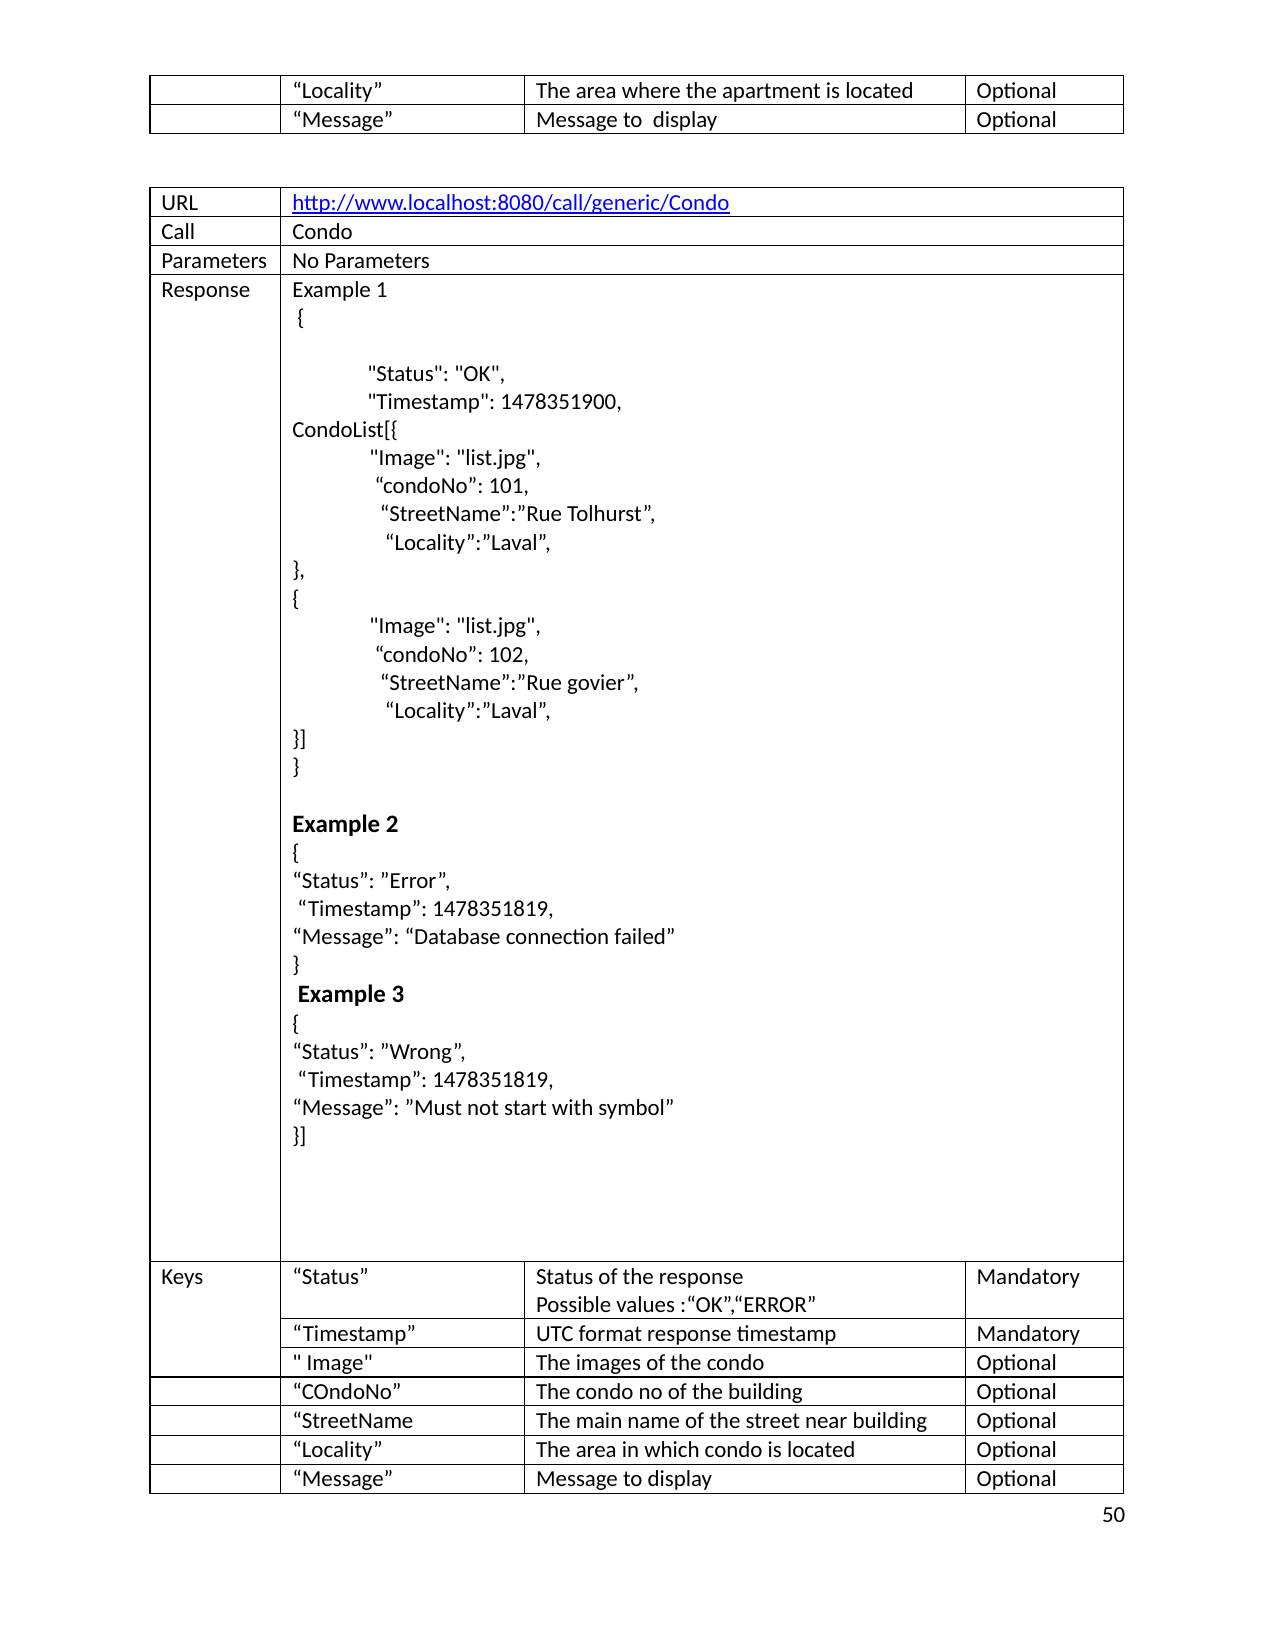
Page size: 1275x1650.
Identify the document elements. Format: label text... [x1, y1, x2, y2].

table_cell Example 1 { "Status": "OK", "Timestamp": 1478351900, CondoList[{ "Image": "list.jpg", “condoNo”: 101, “StreetName”:”Rue Tolhurst”, “Locality”:”Laval”, }, { "Image": "list.jpg", “condoNo”: 102, “StreetName”:”Rue govier”, “Locality”:”Laval”, }] } Example 2 { “Status”: ”Error”, “Timestamp”: 1478351819, “Message”: “Database connection failed” } Example 3 { “Status”: ”Wrong”, “Timestamp”: 1478351819, “Message”: ”Must not start with symbol” }] [281, 275, 1123, 1261]
table_cell The area in which condo is located [525, 1436, 965, 1463]
table_cell Optional [966, 1436, 1123, 1463]
table_cell Mandatory [966, 1262, 1123, 1318]
table_cell “StreetName [281, 1406, 524, 1434]
table_cell Optional [966, 76, 1123, 104]
table_cell Keys [151, 1262, 280, 1376]
table_cell “Timestamp” [281, 1319, 524, 1347]
table_cell “Message” [281, 1465, 524, 1493]
table_cell Response [151, 275, 280, 1261]
table_cell [151, 1406, 280, 1434]
table_cell Message to display [525, 105, 965, 133]
table_cell “Status” [281, 1262, 524, 1318]
table_header URL [151, 188, 280, 216]
table_cell [151, 105, 280, 133]
table_cell Optional [966, 1465, 1123, 1493]
table_cell The images of the condo [525, 1348, 965, 1376]
table_cell Optional [966, 1348, 1123, 1376]
table_cell Optional [966, 1406, 1123, 1434]
table_cell “Locality” [281, 1436, 524, 1463]
table_cell “COndoNo” [281, 1378, 524, 1405]
table_cell The condo no of the building [525, 1378, 965, 1405]
table_cell Condo [281, 217, 1123, 245]
table_cell The area where the apartment is located [525, 76, 965, 104]
table_cell “Message” [281, 105, 524, 133]
table_cell No Parameters [281, 246, 1123, 274]
table_cell The main name of the street near building [525, 1406, 965, 1434]
table_cell [151, 1378, 280, 1405]
table_cell UTC format response timestamp [525, 1319, 965, 1347]
table_cell Optional [966, 105, 1123, 133]
table_cell “Locality” [281, 76, 524, 104]
table_header http://www.localhost:8080/call/generic/Condo [281, 188, 1123, 216]
table_cell " Image" [281, 1348, 524, 1376]
table_cell Parameters [151, 246, 280, 274]
table_cell [151, 76, 280, 104]
table_cell Status of the response Possible values :“OK”,“ERROR” [525, 1262, 965, 1318]
table_cell Optional [966, 1378, 1123, 1405]
table_cell Message to display [525, 1465, 965, 1493]
table_cell [151, 1436, 280, 1463]
table_cell [151, 1465, 280, 1493]
table_cell Mandatory [966, 1319, 1123, 1347]
table_cell Call [151, 217, 280, 245]
